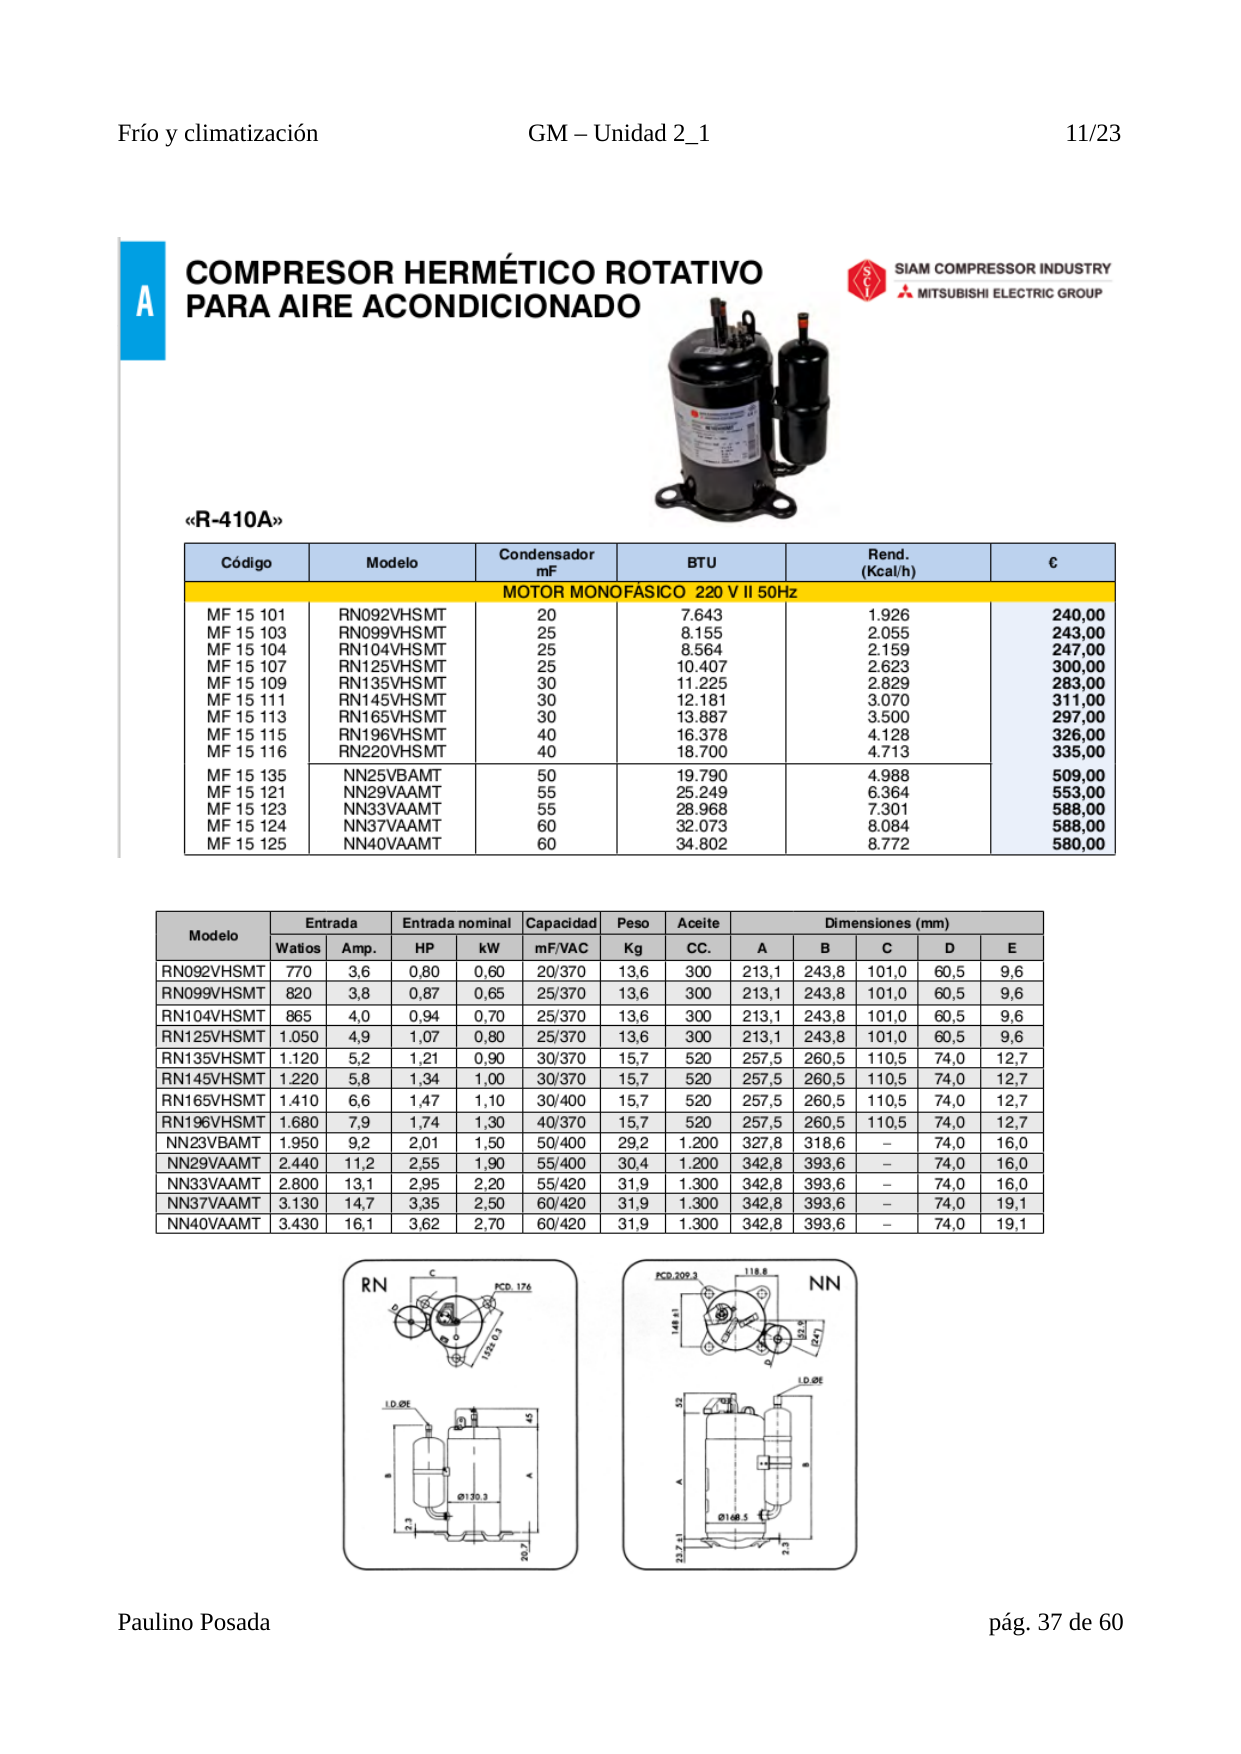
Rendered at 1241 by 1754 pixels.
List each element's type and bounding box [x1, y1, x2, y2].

picture [117, 237, 1122, 858]
picture [150, 904, 1051, 1574]
